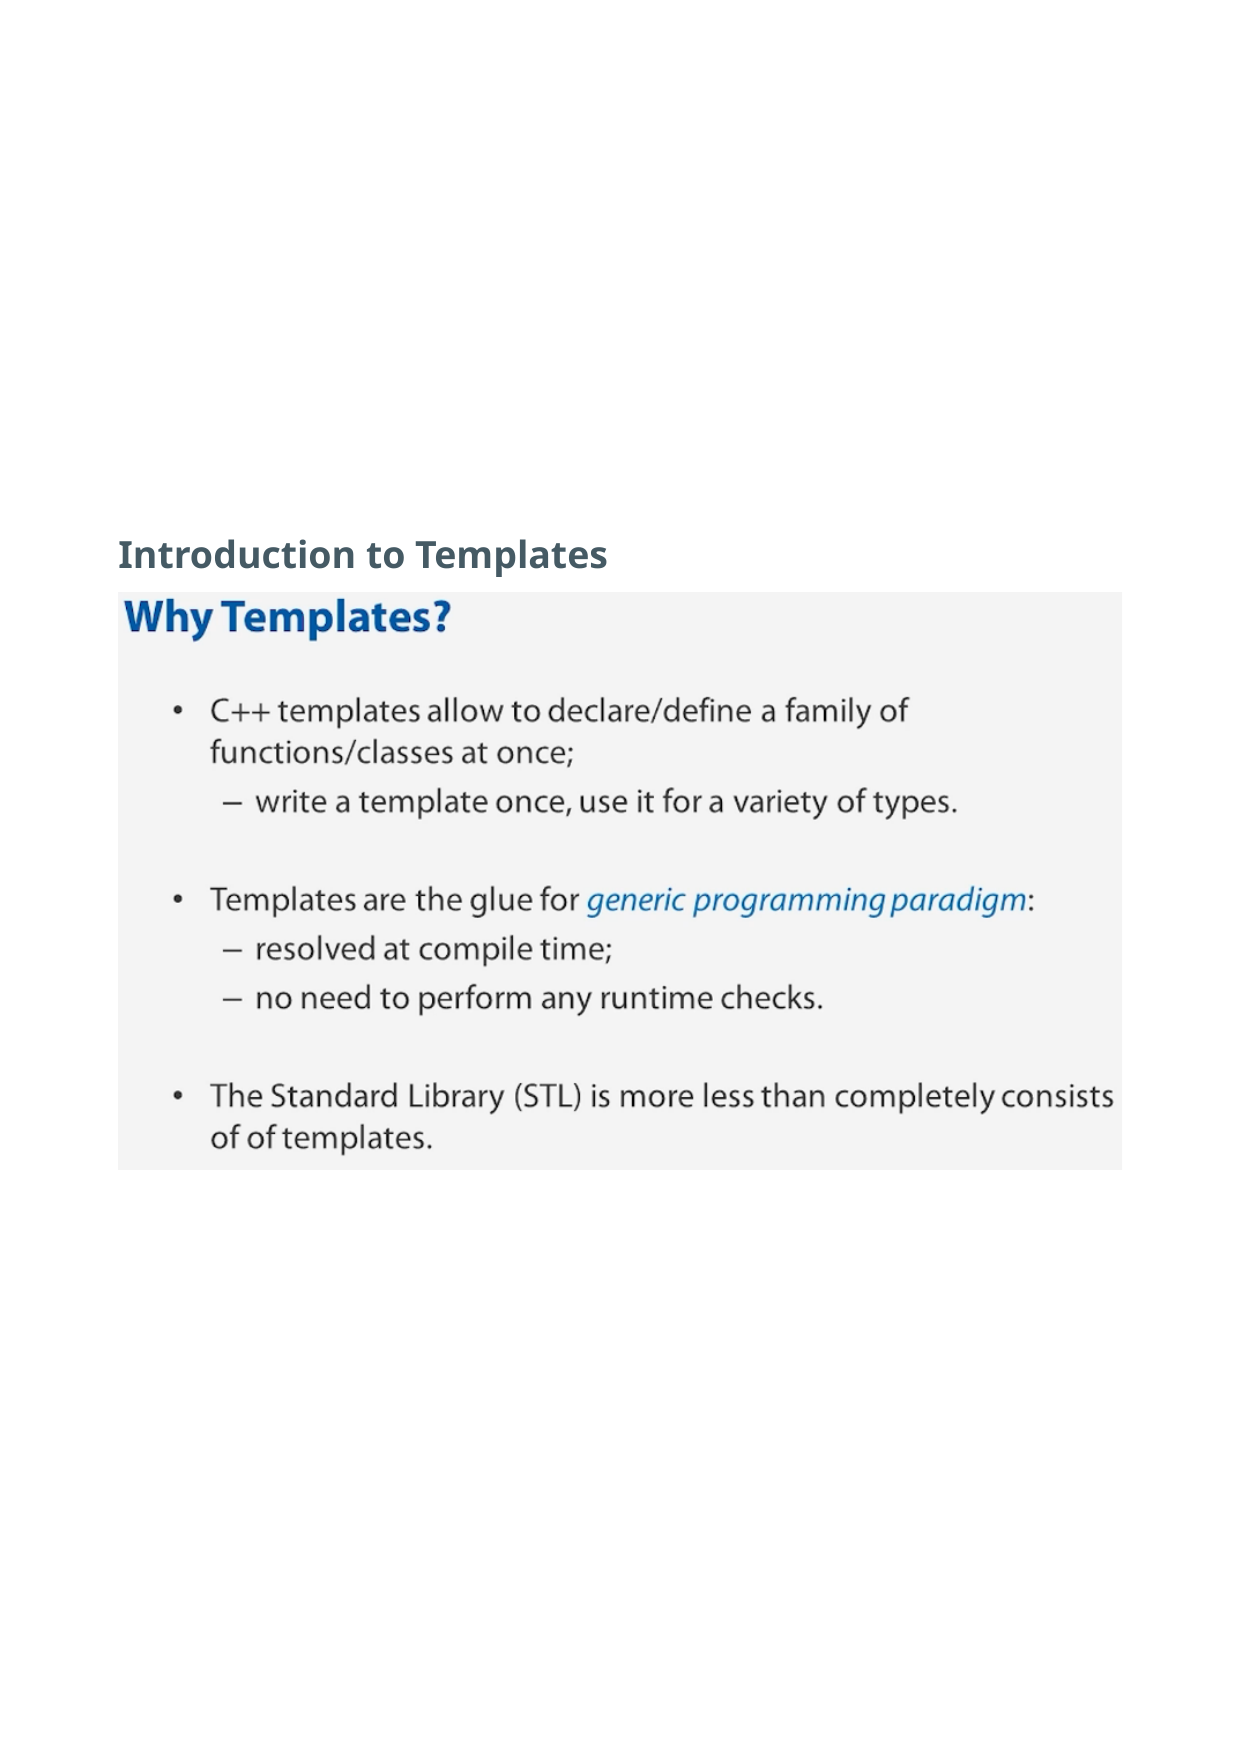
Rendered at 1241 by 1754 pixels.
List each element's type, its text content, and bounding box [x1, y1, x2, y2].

subtitle Introduction to Templates [118, 529, 1122, 580]
picture [118, 592, 1123, 1170]
